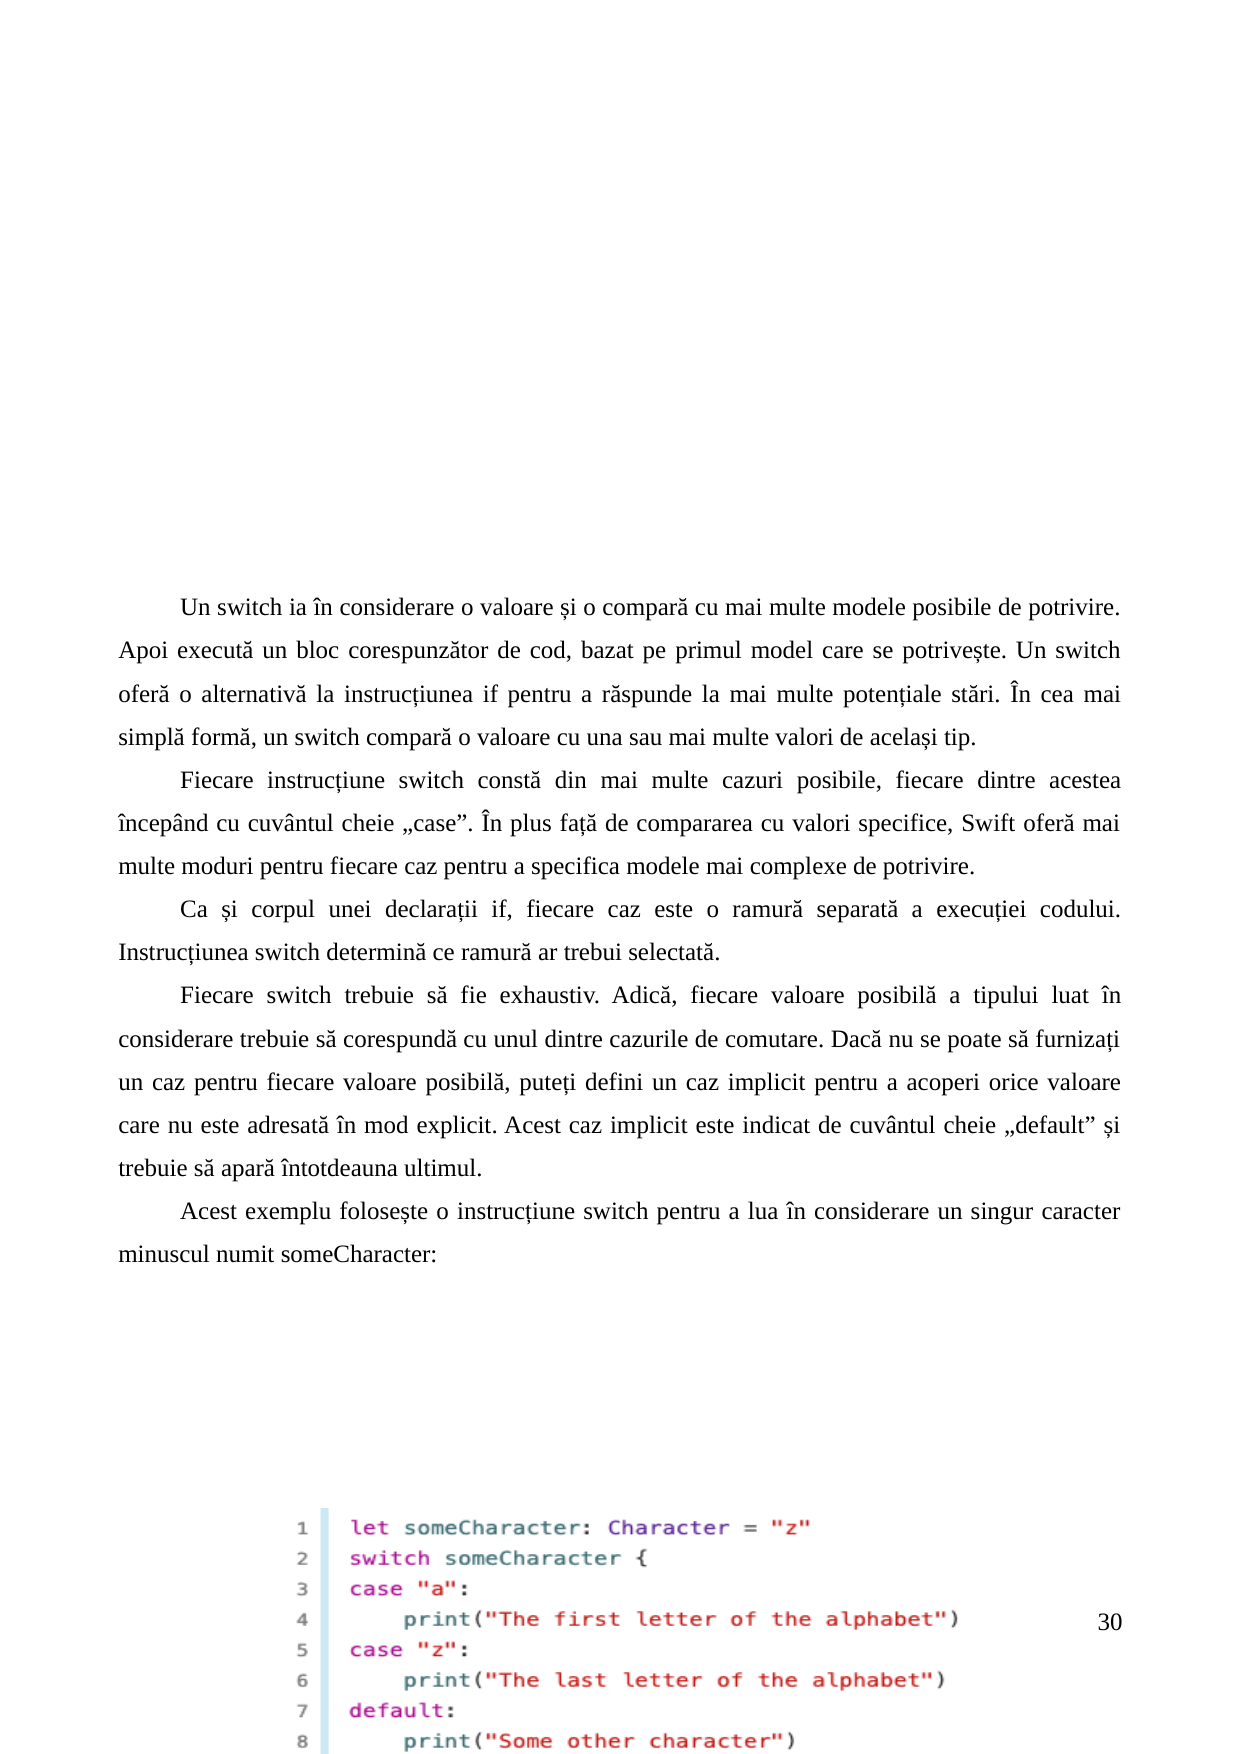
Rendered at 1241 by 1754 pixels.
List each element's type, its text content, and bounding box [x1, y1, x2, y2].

text Acest exemplu folosește o instrucțiune switch pentru a lua în considerare un singur caracter minuscul numit someCharacter: [118, 1196, 1122, 1268]
text Fiecare instrucțiune switch constă din mai multe cazuri posibile, fiecare dintre acestea începând cu cuvântul cheie „case”. În plus față de compararea cu valori specifice, Swift oferă mai multe moduri pentru fiecare caz pentru a specifica modele mai complexe de potrivire. [118, 765, 1122, 880]
text Un switch ia în considerare o valoare și o compară cu mai multe modele posibile de potrivire. Apoi execută un bloc corespunzător de cod, bazat pe primul model care se potrivește. Un switch oferă o alternativă la instrucțiunea if pentru a răspunde la mai multe potențiale stări. În cea mai simplă formă, un switch compară o valoare cu una sau mai multe valori de același tip. [118, 592, 1122, 751]
text Ca și corpul unei declarații if, fiecare caz este o ramură separată a execuției codului. Instrucțiunea switch determină ce ramură ar trebui selectată. [118, 894, 1122, 966]
text Fiecare switch trebuie să fie exhaustiv. Adică, fiecare valoare posibilă a tipului luat în considerare trebuie să corespundă cu unul dintre cazurile de comutare. Dacă nu se poate să furnizați un caz pentru fiecare valoare posibilă, puteți defini un caz implicit pentru a acoperi orice valoare care nu este adresată în mod explicit. Acest caz implicit este indicat de cuvântul cheie „default” și trebuie să apară întotdeauna ultimul. [118, 981, 1122, 1182]
picture [266, 1508, 975, 1754]
